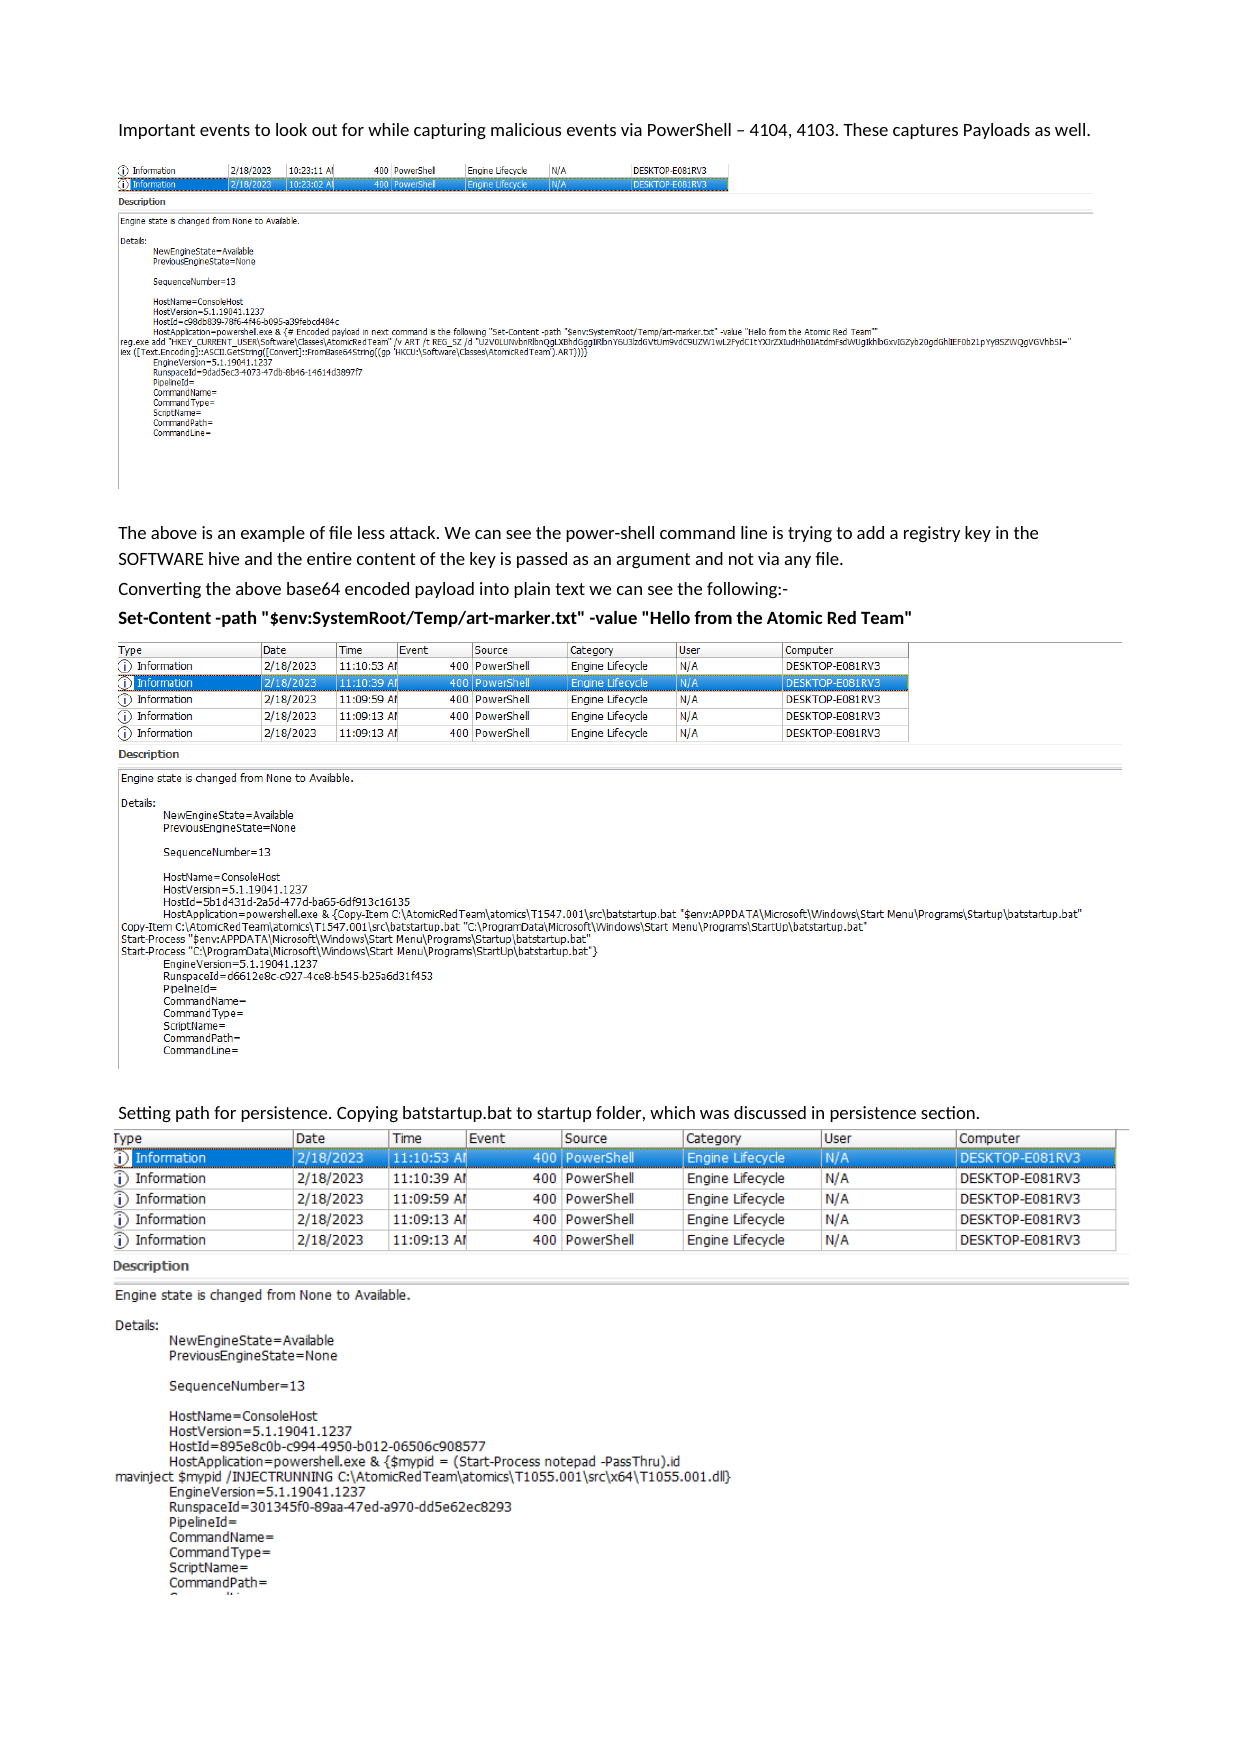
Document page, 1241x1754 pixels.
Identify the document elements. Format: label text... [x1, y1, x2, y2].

picture [113, 1129, 1130, 1595]
picture [118, 164, 1094, 489]
text Setting path for persistence. Copying batstartup.bat to startup folder, which was discussed in persistence section. [118, 1101, 1122, 1124]
text Converting the above base64 encoded payload into plain text we can see the following:- [118, 577, 1122, 600]
picture [118, 642, 1123, 1069]
text Important events to look out for while capturing malicious events via PowerShell – 4104, 4103. These captures Payloads as well. [118, 118, 1122, 141]
text The above is an example of file less attack. We can see the power-shell command line is trying to add a registry key in the SOFTWARE hive and the entire content of the key is passed as an argument and not via any file. [118, 521, 1122, 570]
text Set-Content -path "$env:SystemRoot/Temp/art-marker.txt" -value "Hello from the Atomic Red Team" [118, 606, 1122, 629]
